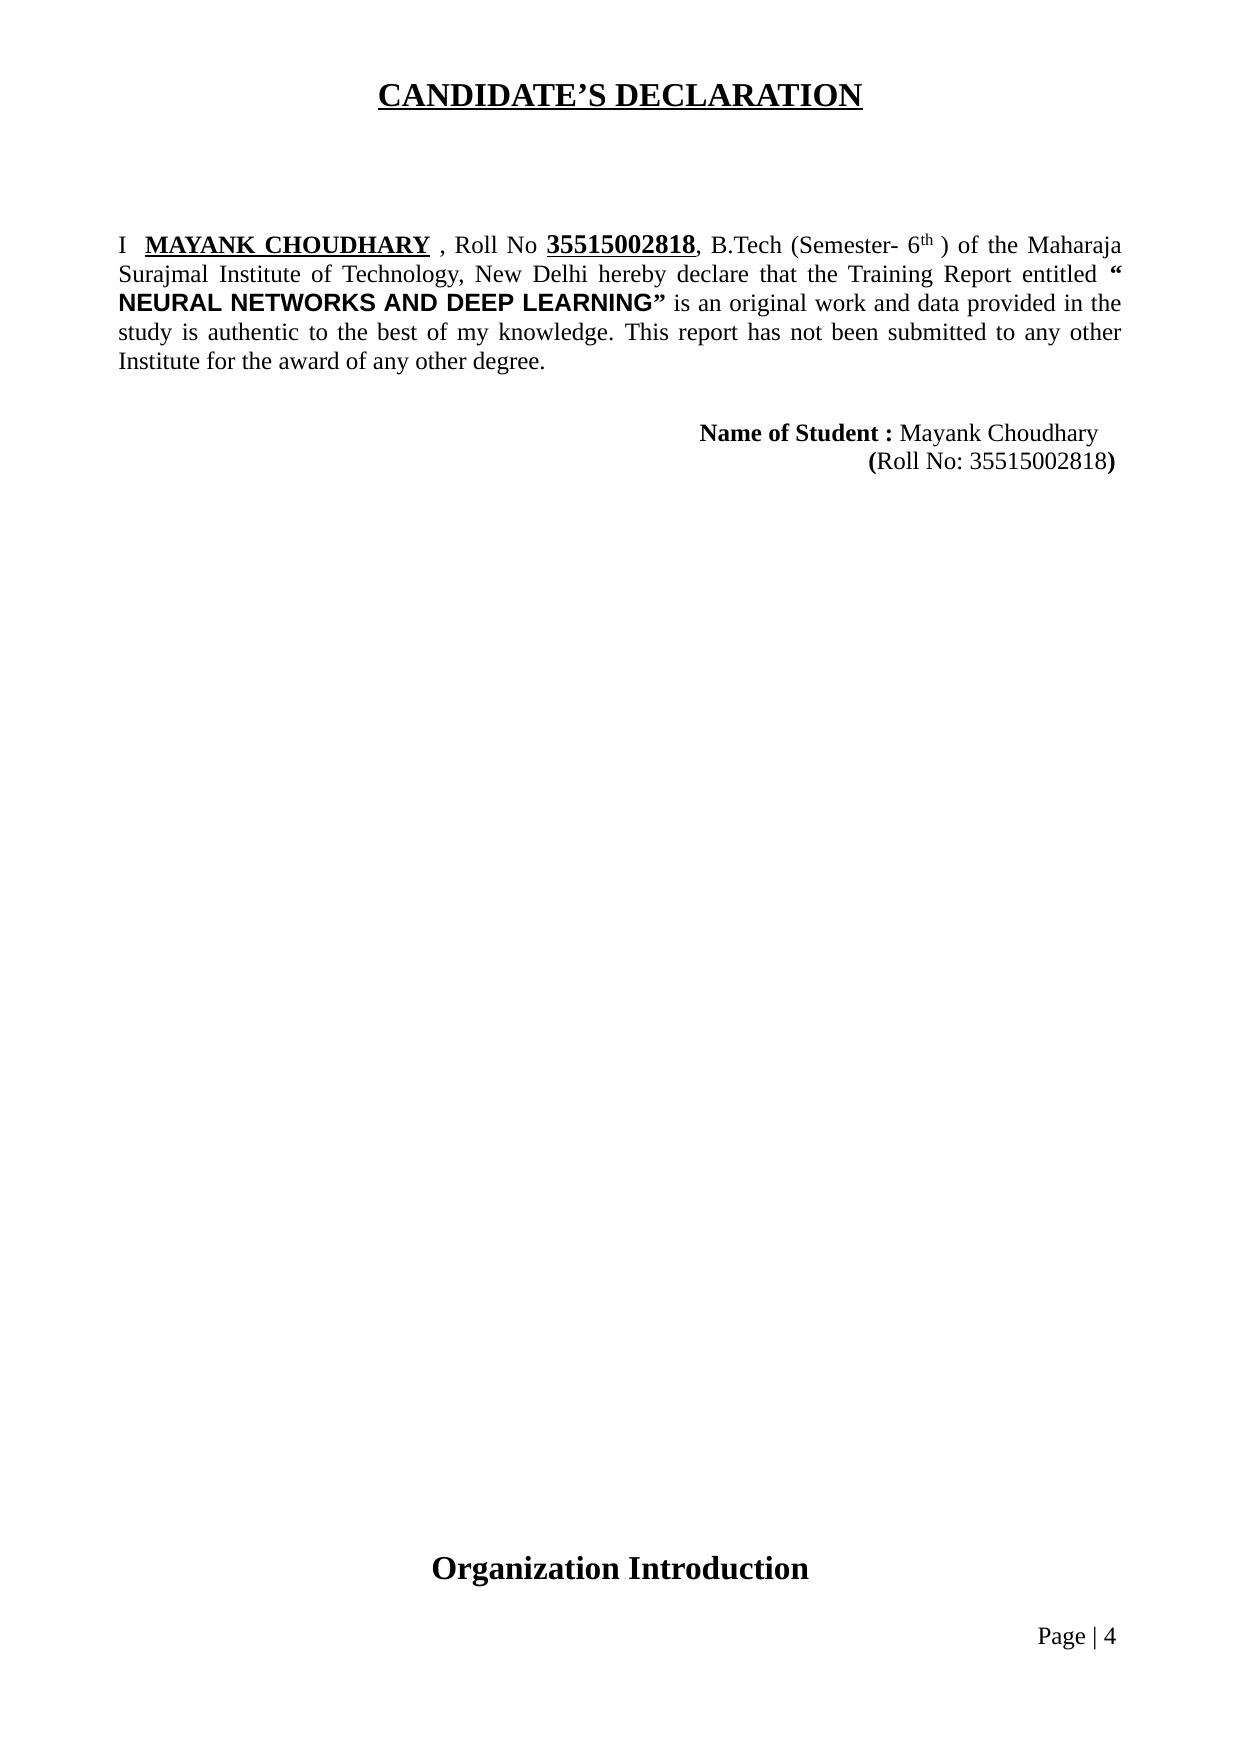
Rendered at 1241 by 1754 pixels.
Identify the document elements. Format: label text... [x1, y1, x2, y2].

text Name of Student : Mayank Choudhary [118, 418, 1122, 446]
text I MAYANK CHOUDHARY , Roll No 35515002818, B.Tech (Semester- 6th ) of the Maharaja Surajmal Institute of Technology, New Delhi hereby declare that the Training Report entitled “ NEURAL NETWORKS AND DEEP LEARNING” is an original work and data provided in the study is authentic to the best of my knowledge. This report has not been submitted to any other Institute for the award of any other degree. [118, 228, 1122, 374]
text (Roll No: 35515002818) [793, 446, 1122, 475]
text CANDIDATE’S DECLARATION [118, 75, 1122, 113]
text Organization Introduction [118, 1548, 1122, 1587]
